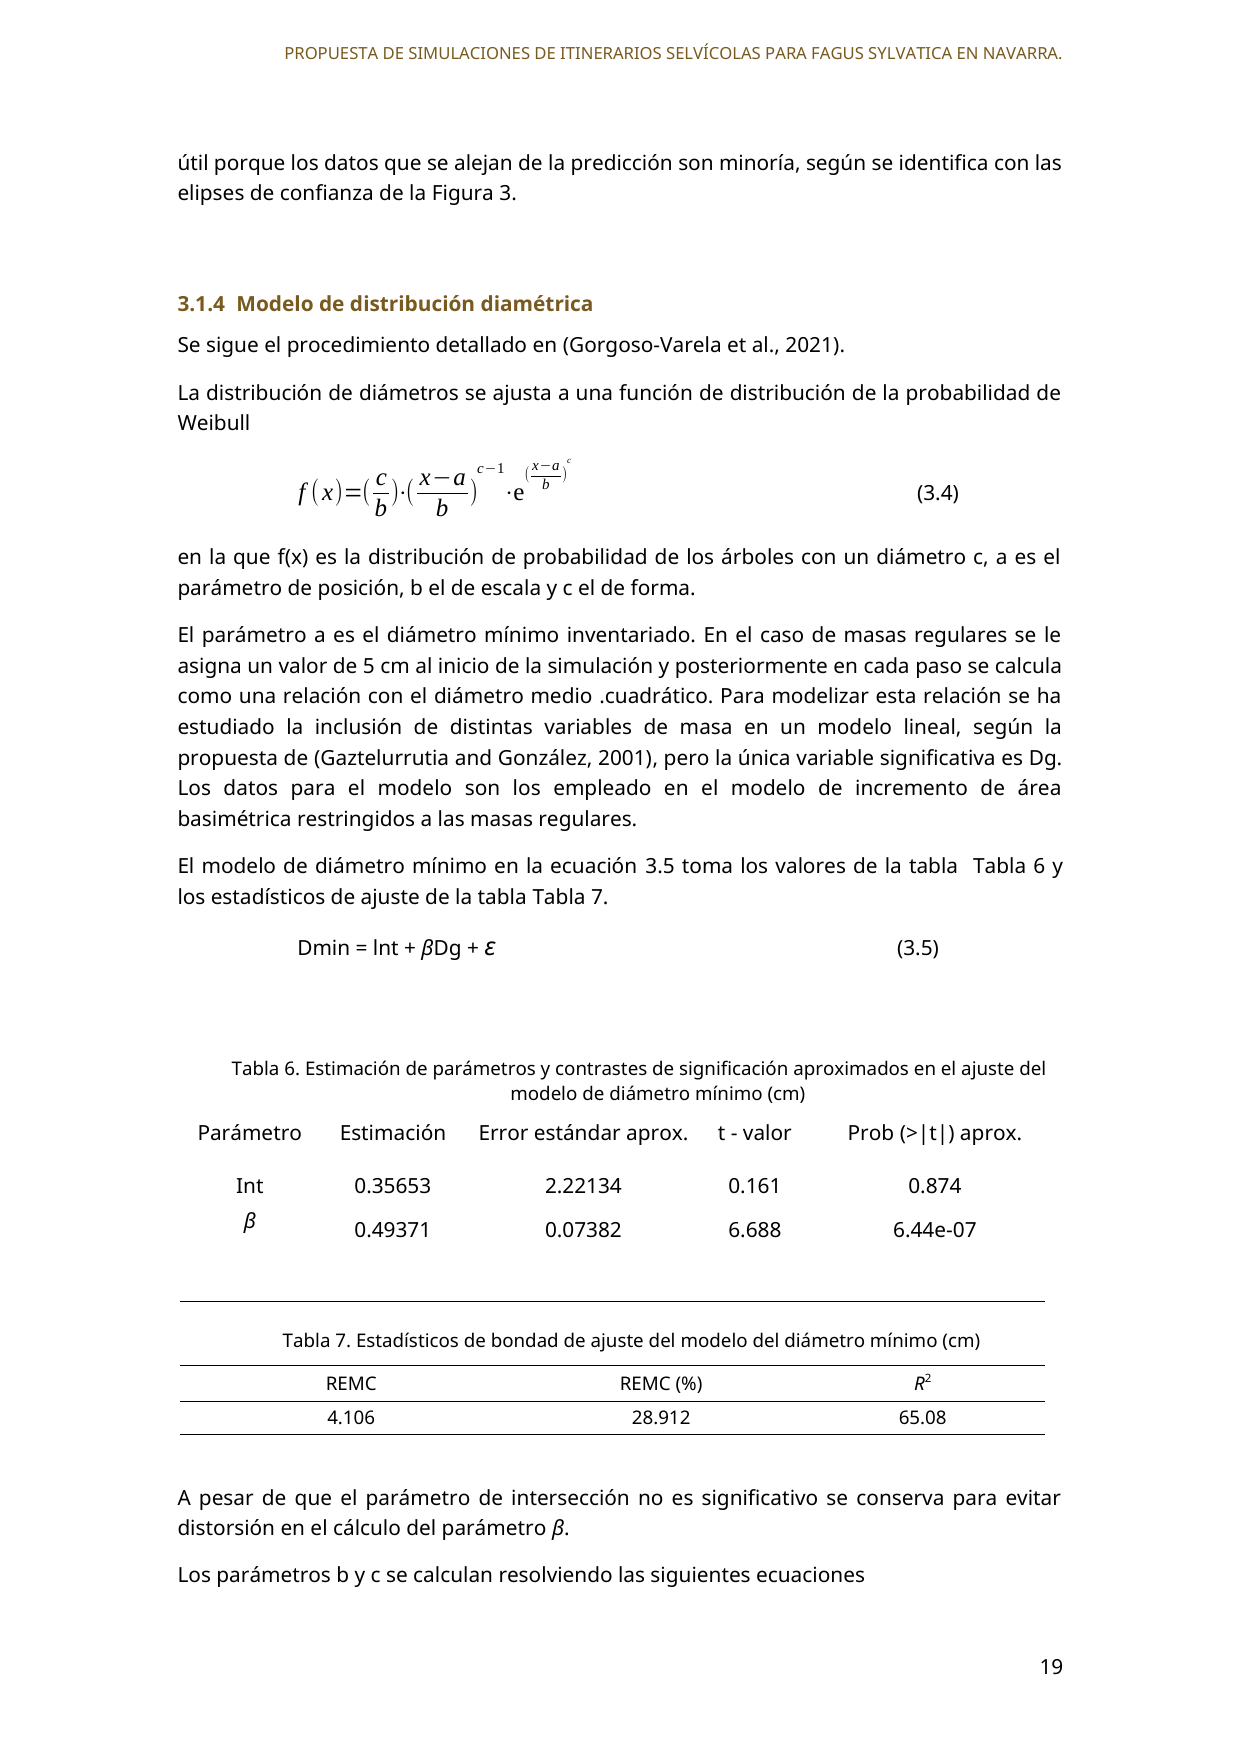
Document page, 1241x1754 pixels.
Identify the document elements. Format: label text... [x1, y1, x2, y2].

table_cell Int [184, 1165, 314, 1207]
text Se sigue el procedimiento detallado en (Gorgoso-Varela et al., 2021). [177, 330, 1063, 359]
subtitle Modelo de distribución diamétrica [177, 289, 1063, 318]
table_cell t - valor [696, 1118, 813, 1165]
table_cell REMC [180, 1366, 522, 1401]
table_header Estimación de parámetros y contrastes de significación aproximados en el ajuste del modelo de diámetro mínimo (cm) [184, 1030, 1056, 1118]
table_header Estadísticos de bondad de ajuste del modelo del diámetro mínimo (cm) [180, 1302, 1045, 1365]
table_cell 4.106 [180, 1402, 522, 1434]
table_cell 0.35653 [315, 1165, 471, 1207]
text útil porque los datos que se alejan de la predicción son minoría, según se identifica con las elipses de confianza de la Figura 3. [177, 148, 1063, 207]
table_cell Prob (>|t|) aprox. [814, 1118, 1056, 1165]
table_cell 6.44e-07 [814, 1207, 1056, 1254]
text en la que f(x) es la distribución de probabilidad de los árboles con un diámetro c, a es el parámetro de posición, b el de escala y c el de forma. [177, 542, 1063, 601]
table_cell Error estándar aprox. [471, 1118, 696, 1165]
text (3.4) [177, 456, 1063, 523]
text Dmin = lnt + βDg + ε (3.5) [177, 929, 1063, 963]
table_cell Estimación [315, 1118, 471, 1165]
text Los parámetros b y c se calculan resolviendo las siguientes ecuaciones [177, 1561, 1063, 1589]
text La distribución de diámetros se ajusta a una función de distribución de la probabilidad de Weibull [177, 378, 1063, 437]
table_cell 65.08 [800, 1402, 1045, 1434]
table_cell β [184, 1207, 314, 1254]
table_cell 2.22134 [471, 1165, 696, 1207]
table_cell 6.688 [696, 1207, 813, 1254]
table_cell 0.874 [814, 1165, 1056, 1207]
table_cell R2 [800, 1366, 1045, 1401]
text El parámetro a es el diámetro mínimo inventariado. En el caso de masas regulares se le asigna un valor de 5 cm al inicio de la simulación y posteriormente en cada paso se calcula como una relación con el diámetro medio .cuadrático. Para modelizar esta relación se ha estudiado la inclusión de distintas variables de masa en un modelo lineal, según la propuesta de (Gaztelurrutia and González, 2001), pero la única variable significativa es Dg. Los datos para el modelo son los empleado en el modelo de incremento de área basimétrica restringidos a las masas regulares. [177, 620, 1063, 832]
text A pesar de que el parámetro de intersección no es significativo se conserva para evitar distorsión en el cálculo del parámetro β. [177, 1483, 1063, 1542]
table_cell 0.07382 [471, 1207, 696, 1254]
table_cell 0.161 [696, 1165, 813, 1207]
table_cell REMC (%) [522, 1366, 800, 1401]
table_cell Parámetro [184, 1118, 314, 1165]
table_cell 0.49371 [315, 1207, 471, 1254]
text El modelo de diámetro mínimo en la ecuación 3.5 toma los valores de la tabla Tabla 6 y los estadísticos de ajuste de la tabla Tabla 7. [177, 851, 1063, 910]
table_cell 28.912 [522, 1402, 800, 1434]
